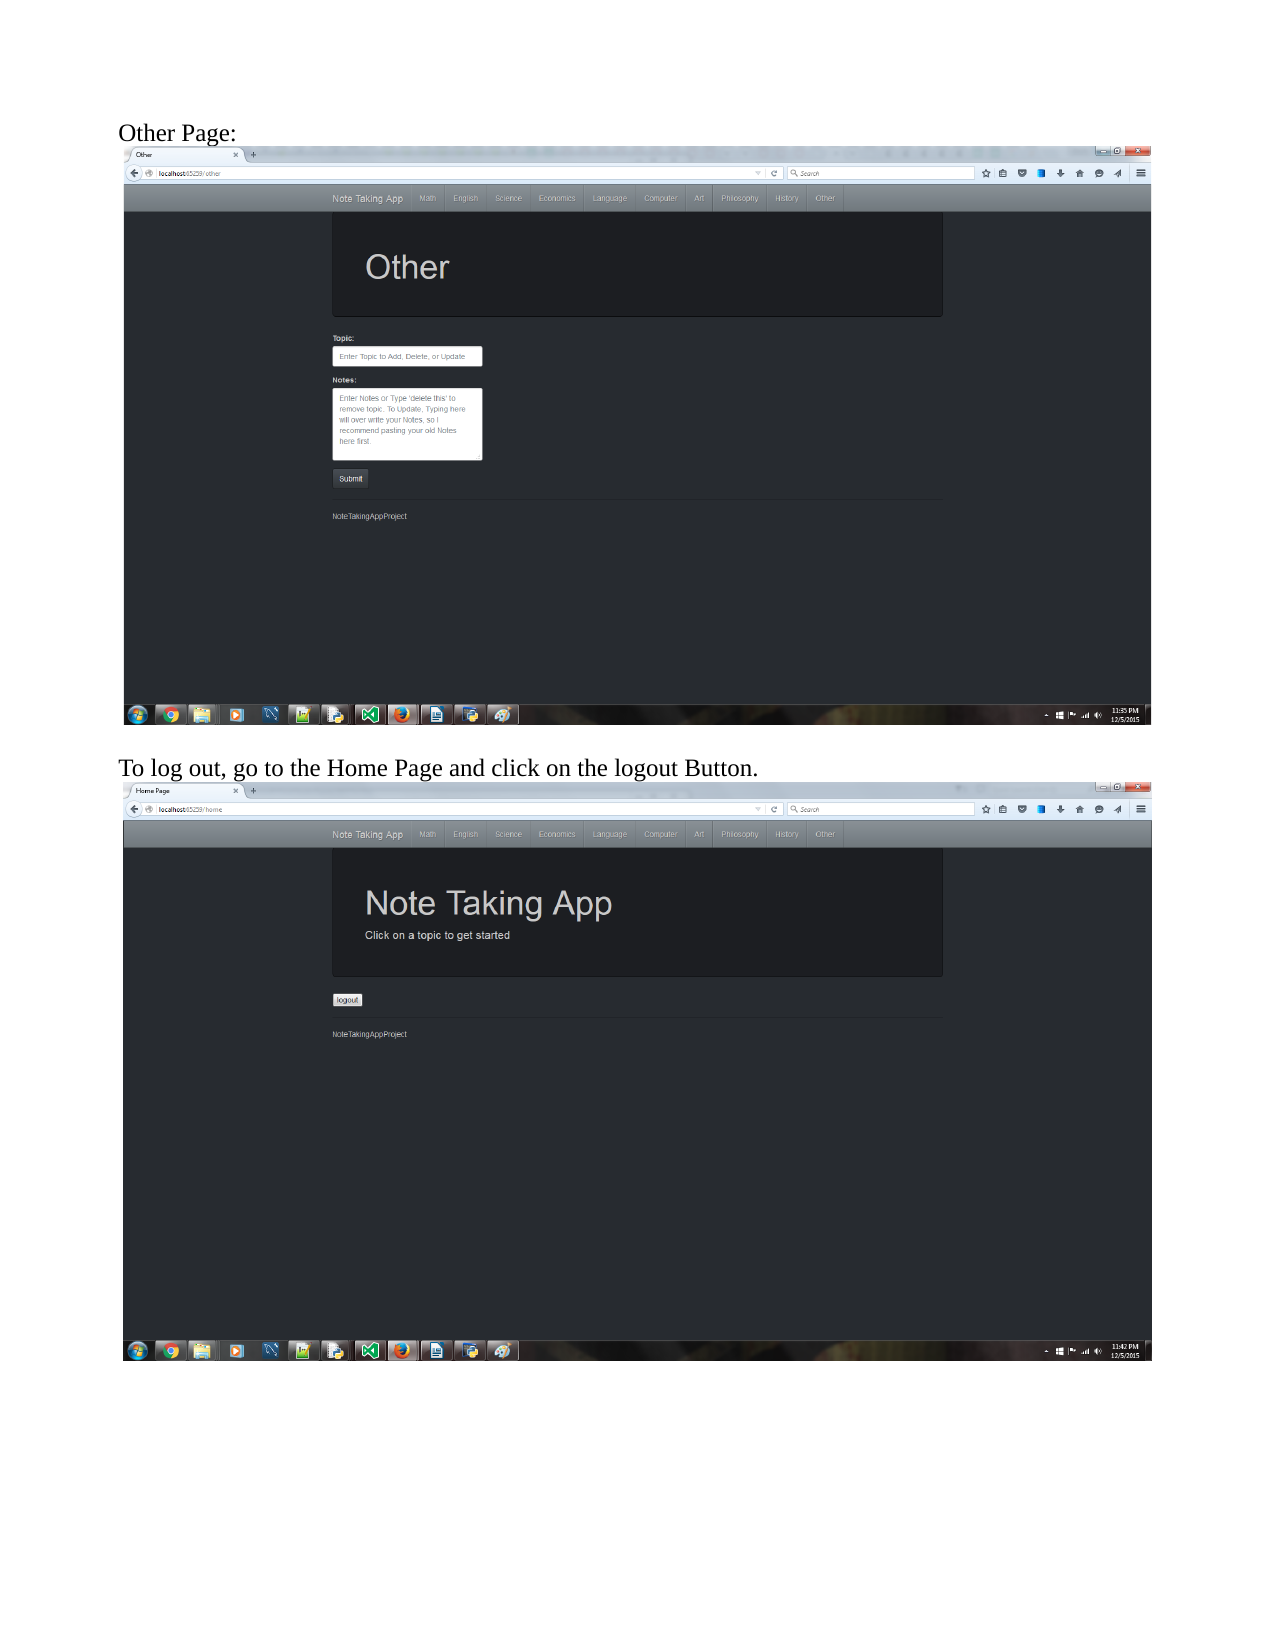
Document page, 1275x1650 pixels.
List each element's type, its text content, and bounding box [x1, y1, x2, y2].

text Other Page: [118, 118, 1157, 147]
text To log out, go to the Home Page and click on the logout Button. [118, 753, 1157, 782]
picture [123, 146, 1152, 725]
picture [123, 782, 1152, 1361]
